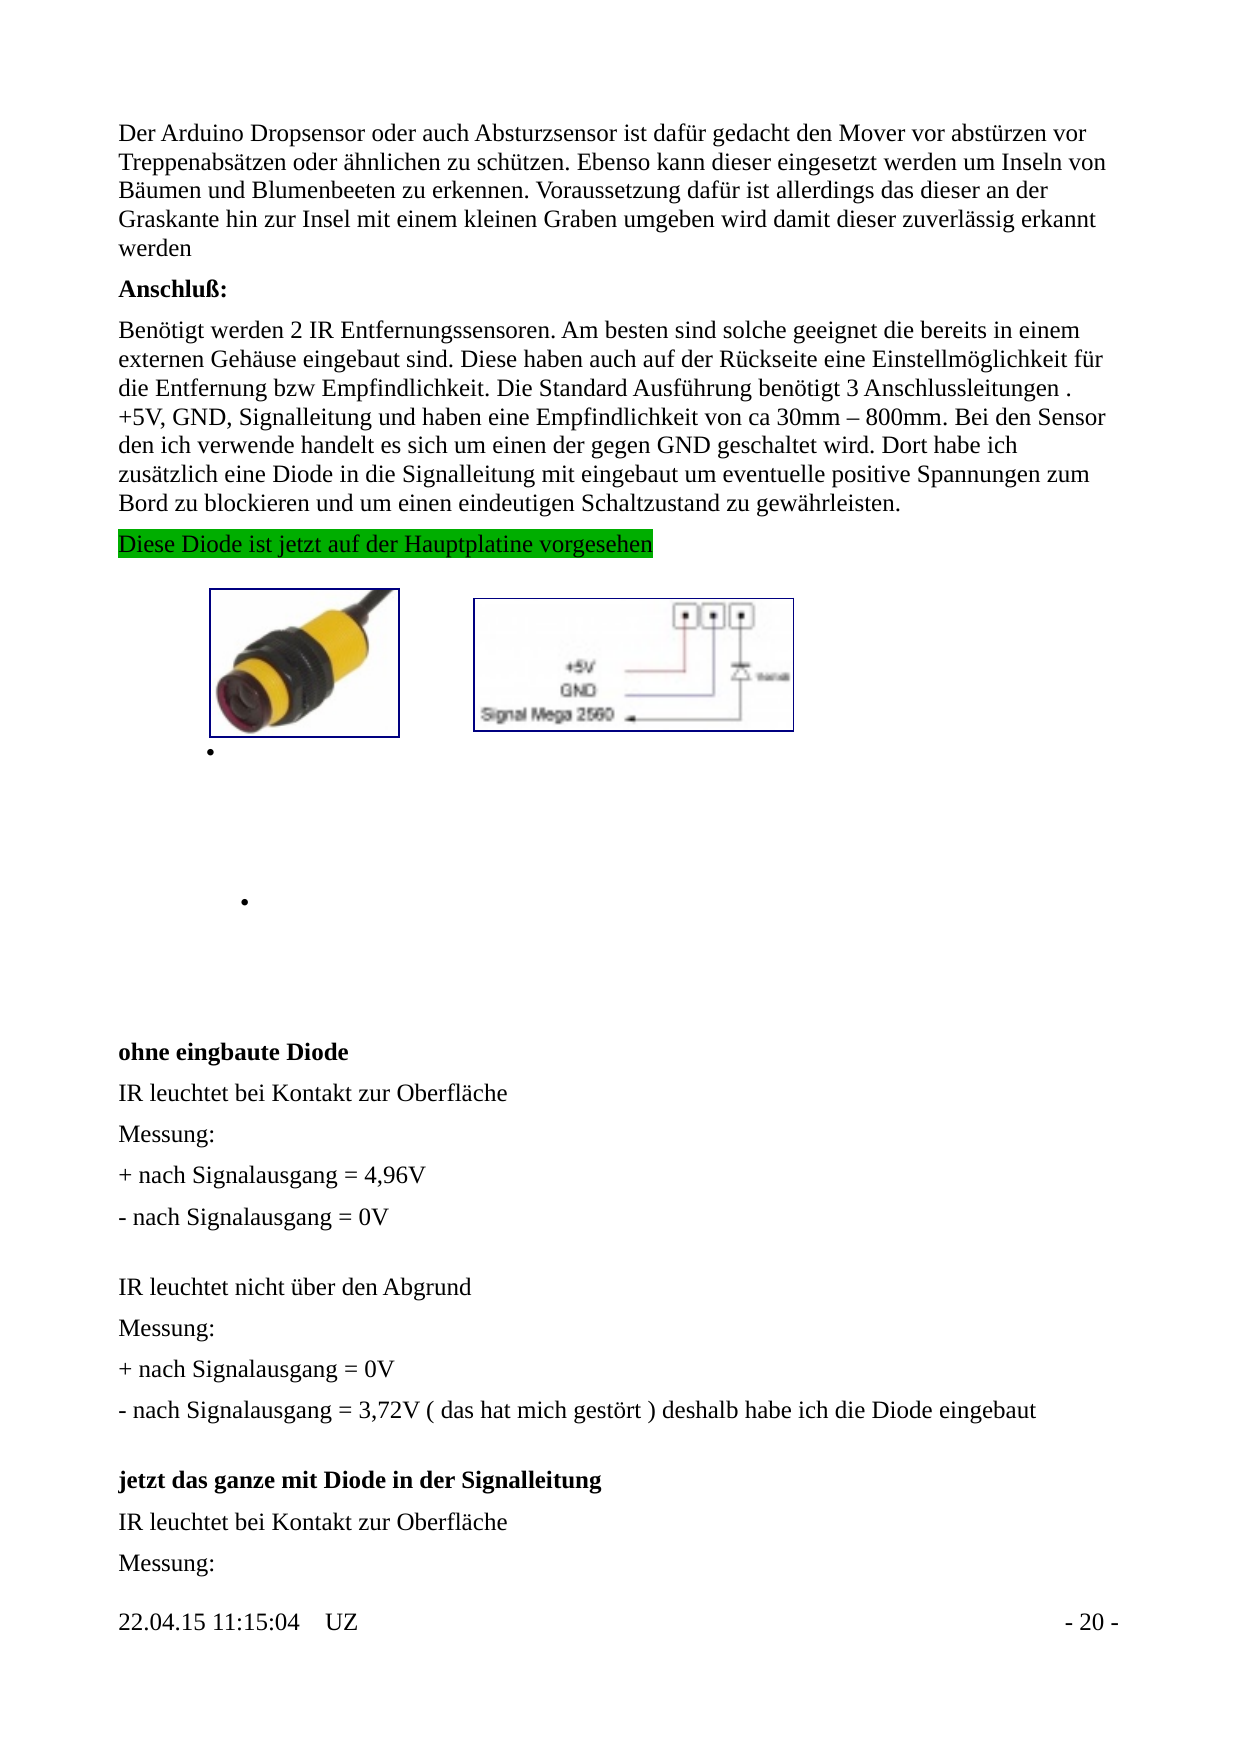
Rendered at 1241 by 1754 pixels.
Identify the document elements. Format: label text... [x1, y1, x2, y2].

text Messung: [118, 1548, 1122, 1577]
text Der Arduino Dropsensor oder auch Absturzsensor ist dafür gedacht den Mover vor abstürzen vor Treppenabsätzen oder ähnlichen zu schützen. Ebenso kann dieser eingesetzt werden um Inseln von Bäumen und Blumenbeeten zu erkennen. Voraussetzung dafür ist allerdings das dieser an der Graskante hin zur Insel mit einem kleinen Graben umgeben wird damit dieser zuverlässig erkannt werden [118, 118, 1122, 262]
text - nach Signalausgang = 0V [118, 1202, 1122, 1230]
text + nach Signalausgang = 4,96V [118, 1160, 1122, 1189]
text IR leuchtet nicht über den Abgrund [118, 1243, 1122, 1300]
picture [211, 590, 398, 736]
text jetzt das ganze mit Diode in der Signalleitung [118, 1437, 1122, 1494]
text Diese Diode ist jetzt auf der Hauptplatine vorgesehen [118, 529, 1122, 558]
text Messung: [118, 1119, 1122, 1148]
text Messung: [118, 1313, 1122, 1342]
text IR leuchtet bei Kontakt zur Oberfläche [118, 1078, 1122, 1107]
text Anschluß: [118, 274, 1122, 303]
text ohne eingbaute Diode [118, 1037, 1122, 1065]
picture [475, 599, 793, 730]
text + nach Signalausgang = 0V [118, 1354, 1122, 1383]
text Benötigt werden 2 IR Entfernungssensoren. Am besten sind solche geeignet die bereits in einem externen Gehäuse eingebaut sind. Diese haben auch auf der Rückseite eine Einstellmöglichkeit für die Entfernung bzw Empfindlichkeit. Die Standard Ausführung benötigt 3 Anschlussleitungen . +5V, GND, Signalleitung und haben eine Empfindlichkeit von ca 30mm – 800mm. Bei den Sensor den ich verwende handelt es sich um einen der gegen GND geschaltet wird. Dort habe ich zusätzlich eine Diode in die Signalleitung mit eingebaut um eventuelle positive Spannungen zum Bord zu blockieren und um einen eindeutigen Schaltzustand zu gewährleisten. [118, 316, 1122, 517]
text IR leuchtet bei Kontakt zur Oberfläche [118, 1507, 1122, 1535]
text - nach Signalausgang = 3,72V ( das hat mich gestört ) deshalb habe ich die Diode eingebaut [118, 1395, 1122, 1424]
